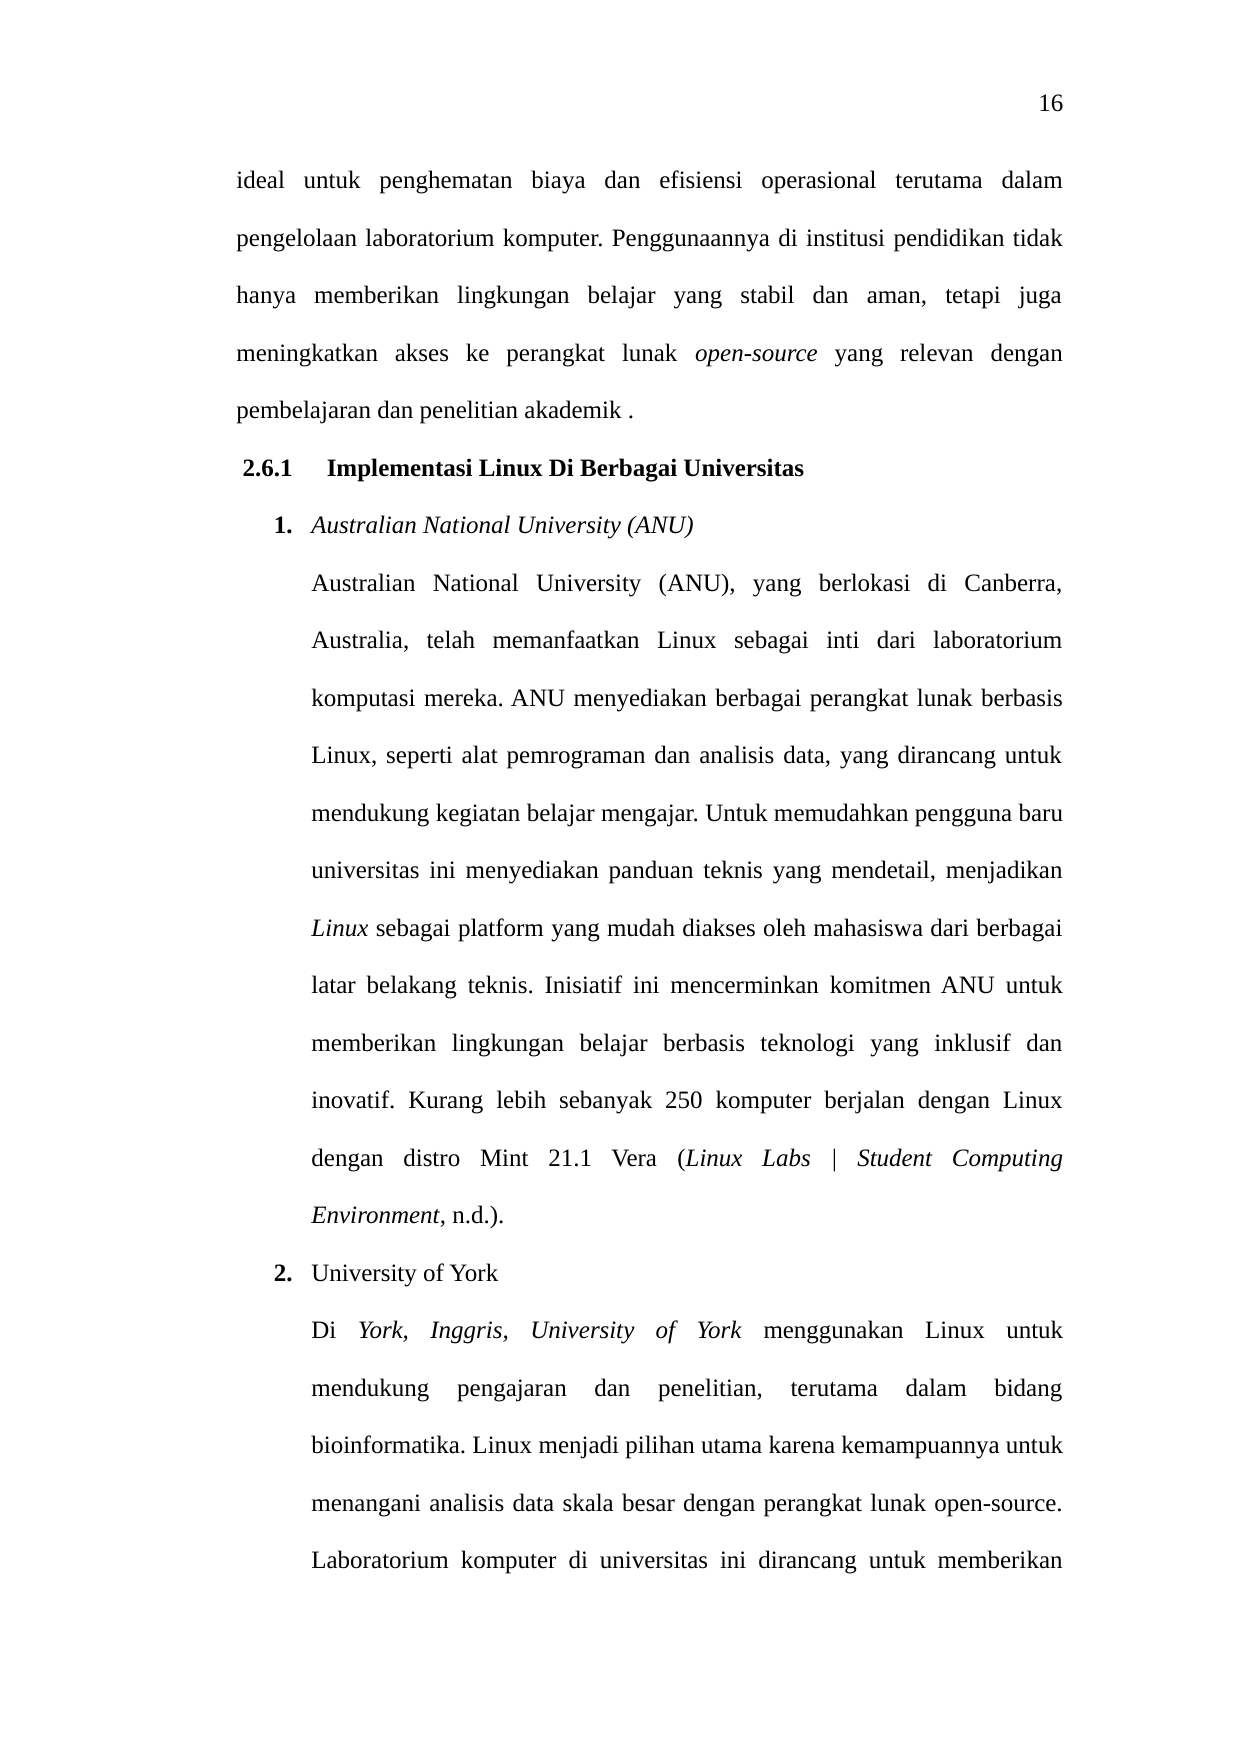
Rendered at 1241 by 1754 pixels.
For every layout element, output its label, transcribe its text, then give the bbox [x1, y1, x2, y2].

text ideal untuk penghematan biaya dan efisiensi operasional terutama dalam pengelolaan laboratorium komputer. Penggunaannya di institusi pendidikan tidak hanya memberikan lingkungan belajar yang stabil dan aman, tetapi juga meningkatkan akses ke perangkat lunak open-source yang relevan dengan pembelajaran dan penelitian akademik . [236, 165, 1063, 424]
list Australian National University (ANU) [274, 510, 1063, 539]
subtitle Implementasi Linux di Berbagai Universitas [236, 453, 1063, 482]
list Australian National University (ANU), yang berlokasi di Canberra, Australia, telah memanfaatkan Linux sebagai inti dari laboratorium komputasi mereka. ANU menyediakan berbagai perangkat lunak berbasis Linux, seperti alat pemrograman dan analisis data, yang dirancang untuk mendukung kegiatan belajar mengajar. Untuk memudahkan pengguna baru universitas ini menyediakan panduan teknis yang mendetail, menjadikan Linux sebagai platform yang mudah diakses oleh mahasiswa dari berbagai latar belakang teknis. Inisiatif ini mencerminkan komitmen ANU untuk memberikan lingkungan belajar berbasis teknologi yang inklusif dan inovatif. Kurang lebih sebanyak 250 komputer berjalan dengan Linux dengan distro Mint 21.1 Vera (Linux Labs | Student Computing Environment, n.d.)⁠. [274, 568, 1063, 1229]
list University of York [274, 1258, 1063, 1287]
list Di York, Inggris, University of York menggunakan Linux untuk mendukung pengajaran dan penelitian, terutama dalam bidang bioinformatika. Linux menjadi pilihan utama karena kemampuannya untuk menangani analisis data skala besar dengan perangkat lunak open-source. Laboratorium komputer di universitas ini dirancang untuk memberikan [274, 1315, 1063, 1574]
